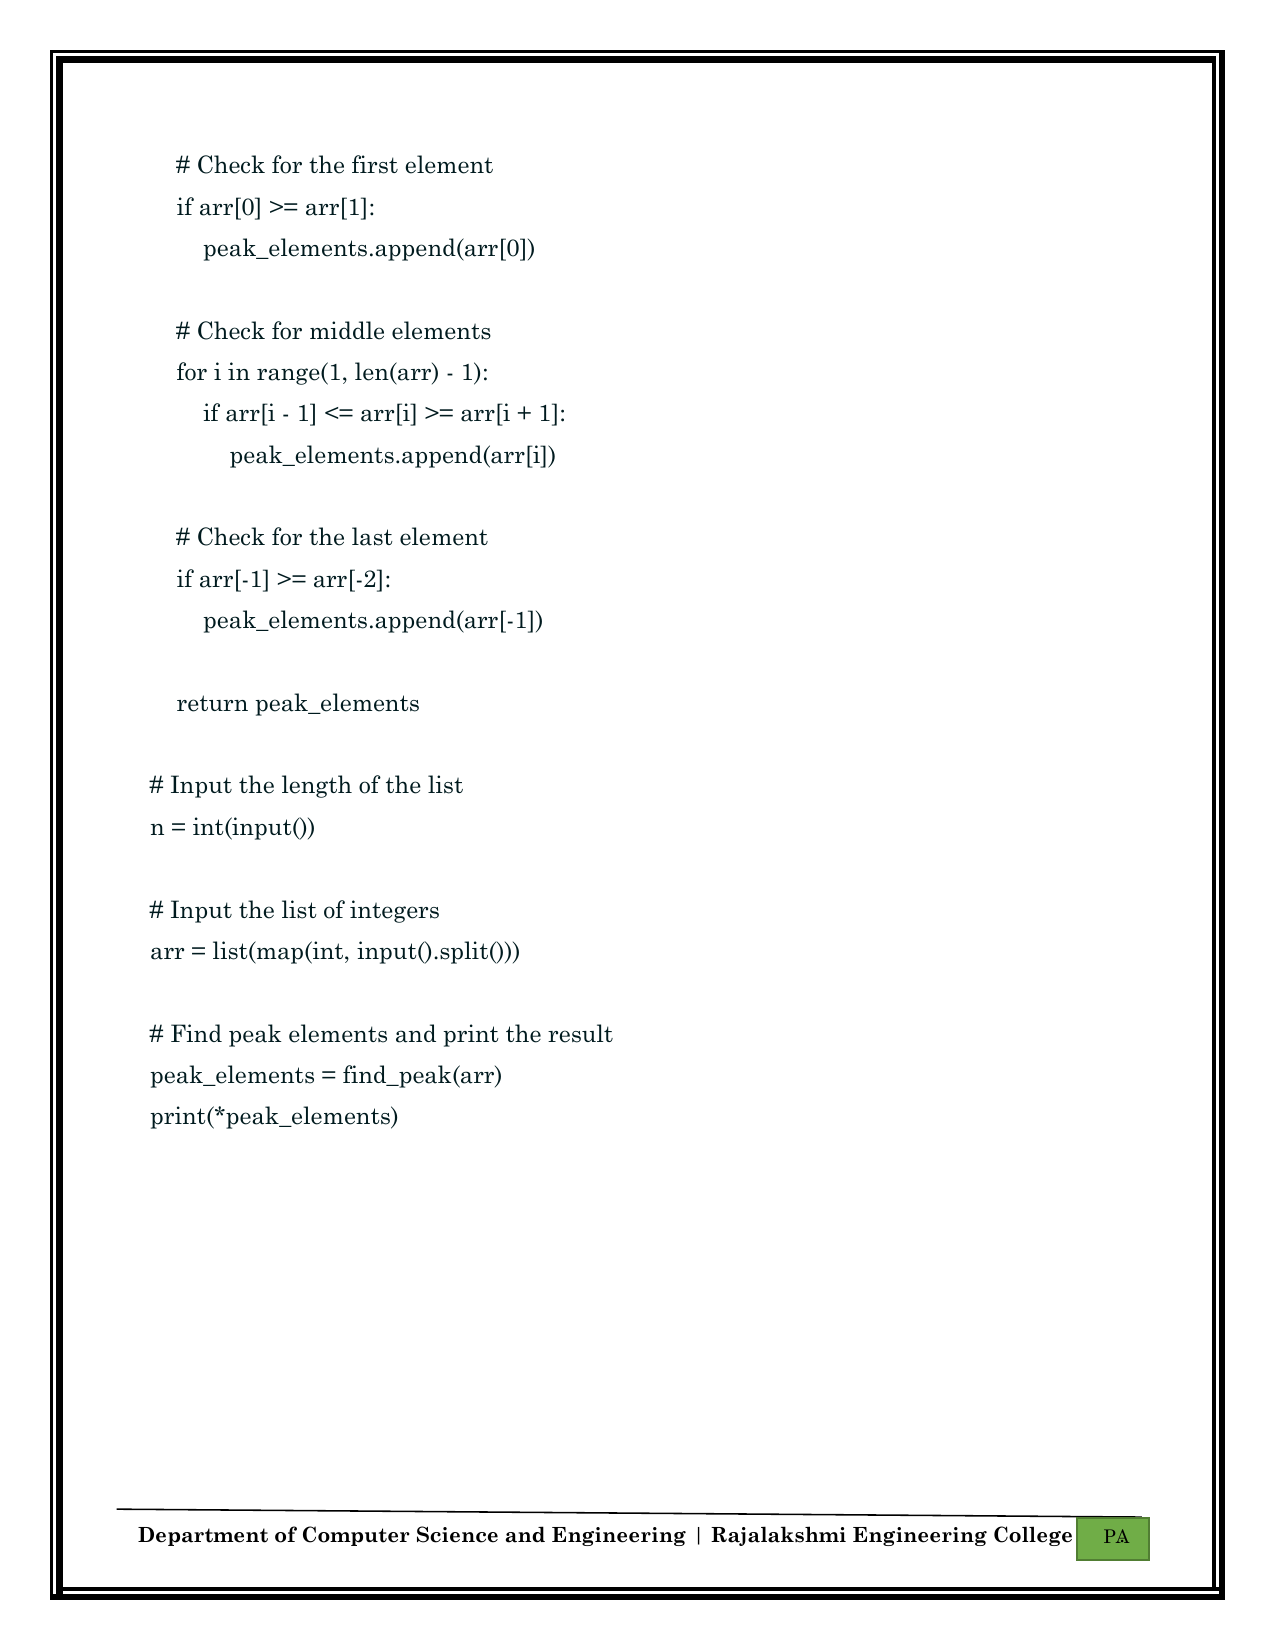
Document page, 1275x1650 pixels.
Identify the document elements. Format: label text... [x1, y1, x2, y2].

text # Check for the last element [150, 522, 1125, 551]
text if arr[0] >= arr[1]: [150, 191, 1125, 220]
text print(*peak_elements) [150, 1101, 1125, 1130]
text peak_elements.append(arr[0]) [150, 233, 1125, 262]
text peak_elements.append(arr[-1]) [150, 605, 1125, 634]
text if arr[i - 1] <= arr[i] >= arr[i + 1]: [150, 398, 1125, 427]
text n = int(input()) [150, 812, 1125, 841]
text # Input the list of integers [150, 894, 1125, 923]
text return peak_elements [150, 688, 1125, 716]
text if arr[-1] >= arr[-2]: [150, 563, 1125, 592]
text # Check for middle elements [150, 315, 1125, 344]
text # Check for the first element [150, 150, 1125, 179]
text arr = list(map(int, input().split())) [150, 936, 1125, 964]
text # Input the length of the list [150, 770, 1125, 799]
text # Find peak elements and print the result [150, 1018, 1125, 1047]
text for i in range(1, len(arr) - 1): [150, 357, 1125, 386]
text peak_elements.append(arr[i]) [150, 439, 1125, 468]
text peak_elements = find_peak(arr) [150, 1060, 1125, 1089]
